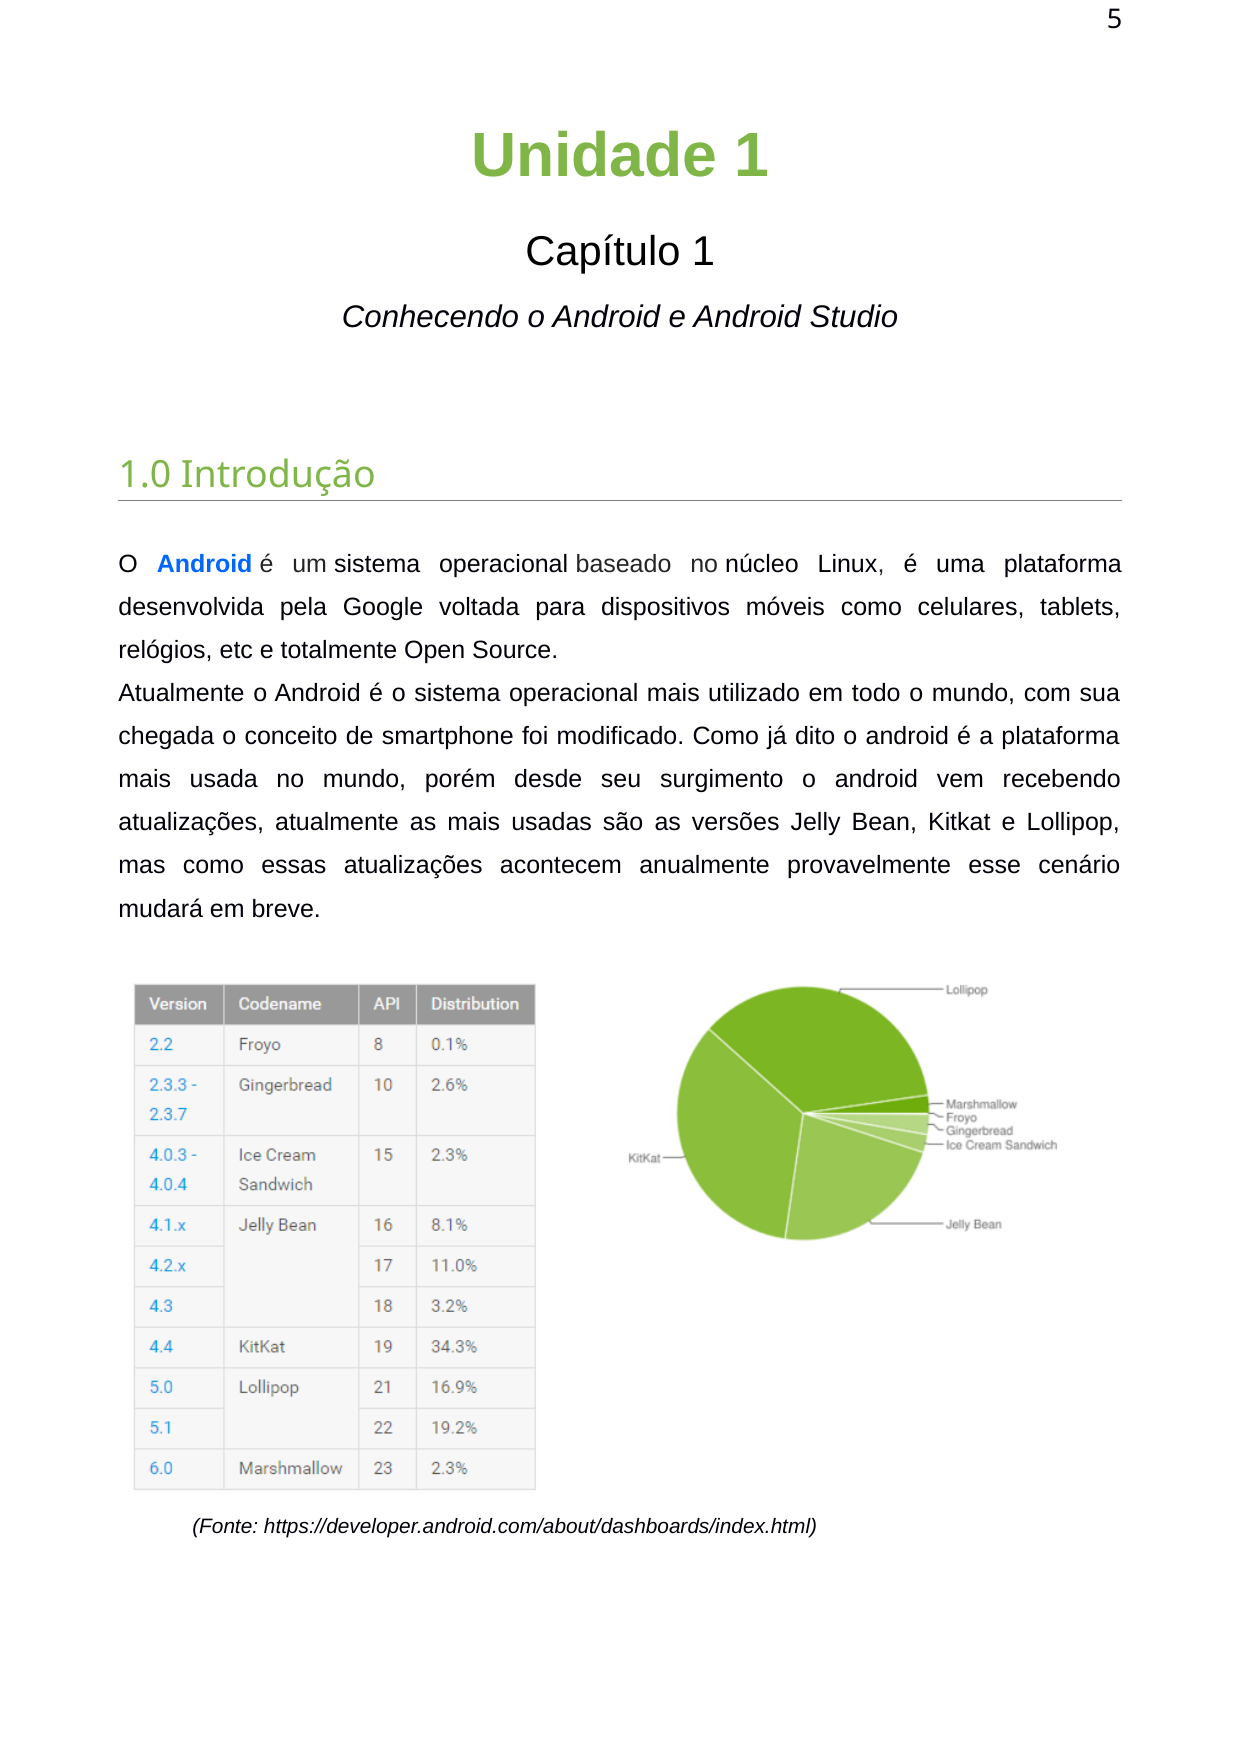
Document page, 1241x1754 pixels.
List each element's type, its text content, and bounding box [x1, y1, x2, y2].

text O Android é um sistema operacional baseado no núcleo Linux, é uma plataforma desenvolvida pela Google voltada para dispositivos móveis como celulares, tablets, relógios, etc e totalmente Open Source. [118, 549, 1122, 664]
text Conhecendo o Android e Android Studio [118, 298, 1122, 334]
picture [118, 980, 1100, 1500]
subtitle 1.0 Introdução [118, 447, 1122, 500]
text (Fonte: https://developer.android.com/about/dashboards/index.html) [118, 1513, 1122, 1537]
text Atualmente o Android é o sistema operacional mais utilizado em todo o mundo, com sua chegada o conceito de smartphone foi modificado. Como já dito o android é a plataforma mais usada no mundo, porém desde seu surgimento o android vem recebendo atualizações, atualmente as mais usadas são as versões Jelly Bean, Kitkat e Lollipop, mas como essas atualizações acontecem anualmente provavelmente esse cenário mudará em breve. [118, 678, 1122, 922]
text Capítulo 1 [118, 226, 1122, 274]
text Unidade 1 [118, 118, 1122, 190]
